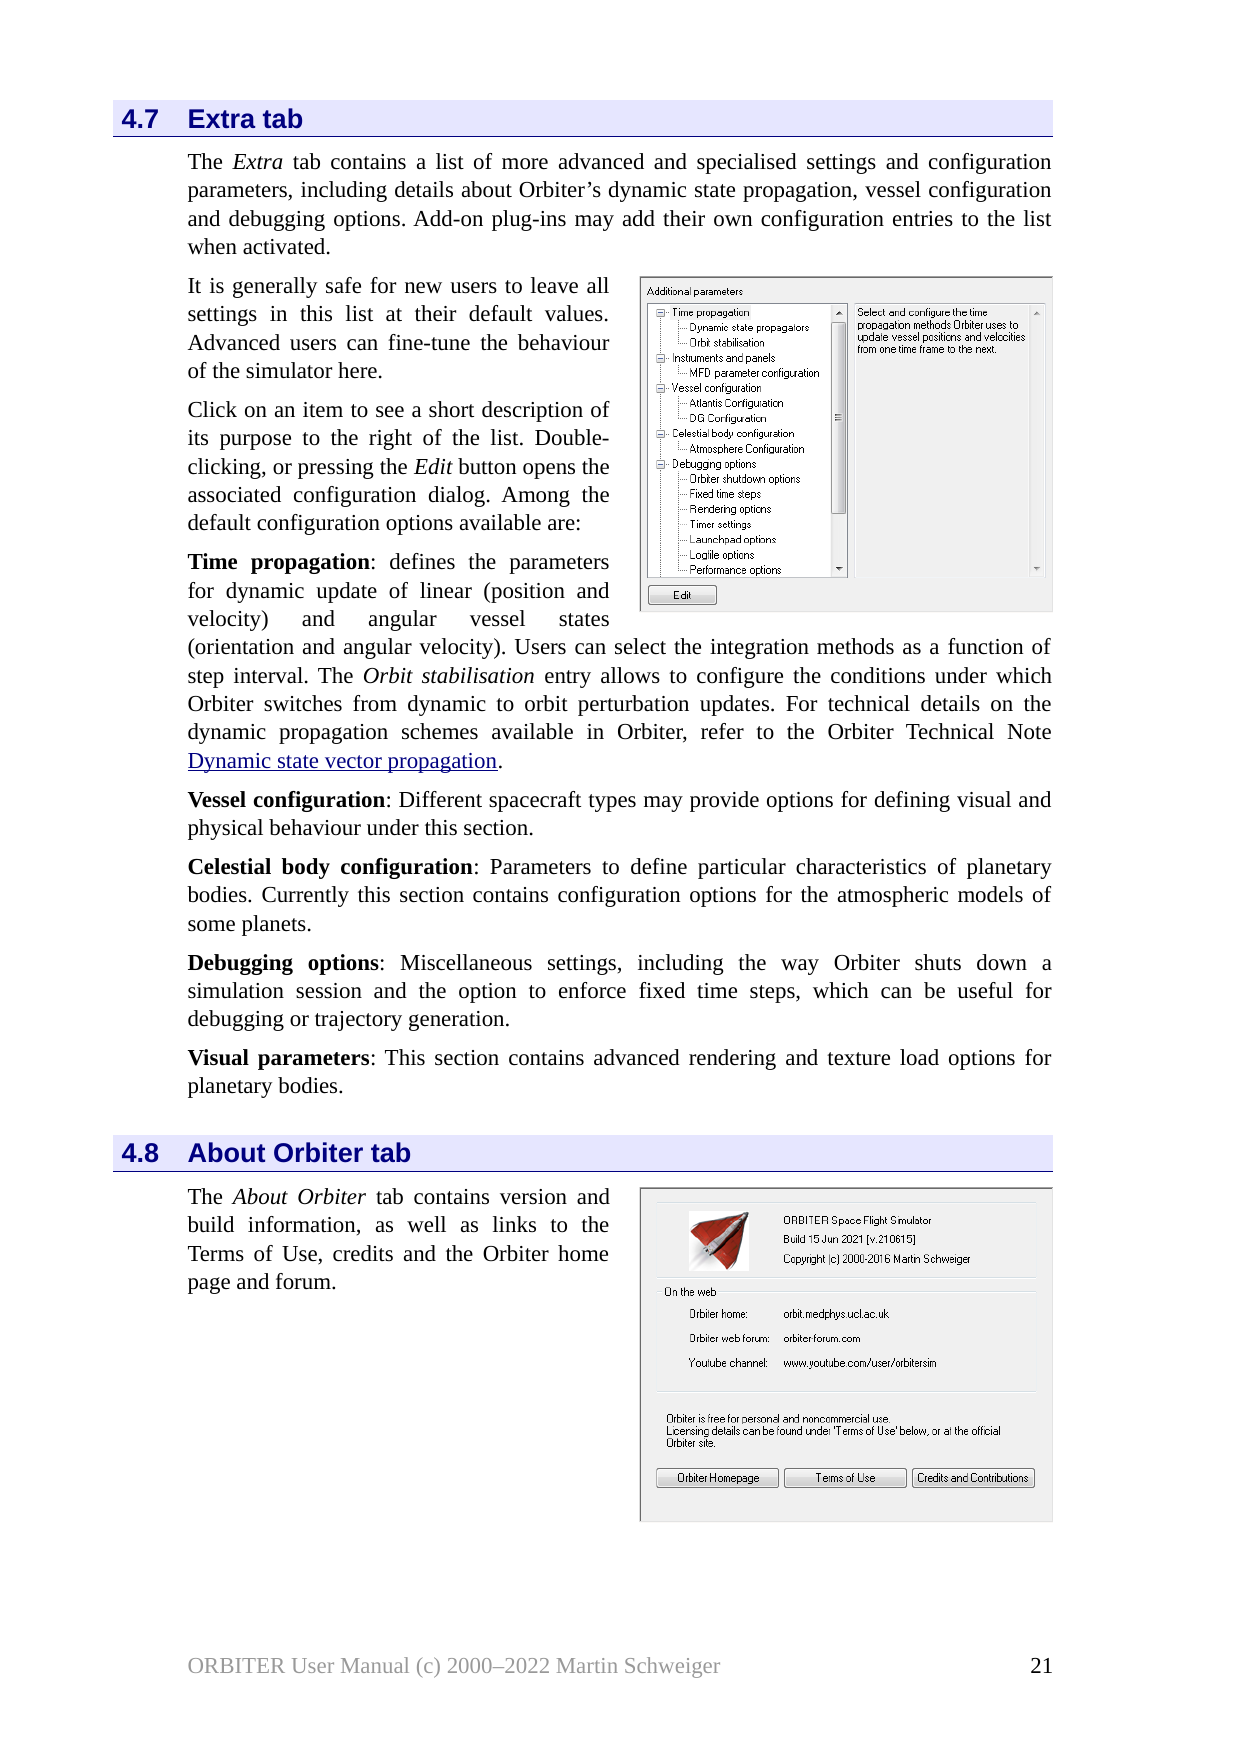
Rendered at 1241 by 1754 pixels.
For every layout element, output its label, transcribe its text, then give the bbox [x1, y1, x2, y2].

text Visual parameters: This section contains advanced rendering and texture load options for planetary bodies. [187, 1043, 1053, 1100]
text Celestial body configuration: Parameters to define particular characteristics of planetary bodies. Currently this section contains configuration options for the atmospheric models of some planets. [187, 852, 1053, 937]
text Debugging options: Miscellaneous settings, including the way Orbiter shuts down a simulation session and the option to enforce fixed time steps, which can be useful for debugging or trajectory generation. [187, 947, 1053, 1032]
text The Extra tab contains a list of more advanced and specialised settings and configuration parameters, including details about Orbiter’s dynamic state propagation, vessel configuration and debugging options. Add-on plug-ins may add their own configuration entries to the list when activated. [187, 147, 1053, 260]
text It is generally safe for new users to leave all settings in this list at their default values. Advanced users can fine-tune the behaviour of the simulator here. [187, 271, 1053, 384]
text Time propagation: defines the parameters for dynamic update of linear (position and velocity) and angular vessel states (orientation and angular velocity). Users can select the integration methods as a function of step interval. The Orbit stabilisation entry allows to configure the conditions under which Orbiter switches from dynamic to orbit perturbation updates. For technical details on the dynamic propagation schemes available in Orbiter, refer to the Orbiter Technical Note Dynamic state vector propagation. [187, 547, 1053, 774]
subtitle About Orbiter tab [113, 1135, 1053, 1171]
text Click on an item to see a short description of its purpose to the right of the list. Double-clicking, or pressing the Edit button opens the associated configuration dialog. Among the default configuration options available are: [187, 395, 639, 537]
text Vessel configuration: Different spacecraft types may provide options for defining visual and physical behaviour under this section. [187, 784, 1053, 841]
picture [639, 1187, 1053, 1523]
subtitle Extra tab [113, 100, 1053, 136]
text The About Orbiter tab contains version and build information, as well as links to the Terms of Use, credits and the Orbiter home page and forum. [187, 1182, 1053, 1295]
picture [639, 276, 1053, 613]
